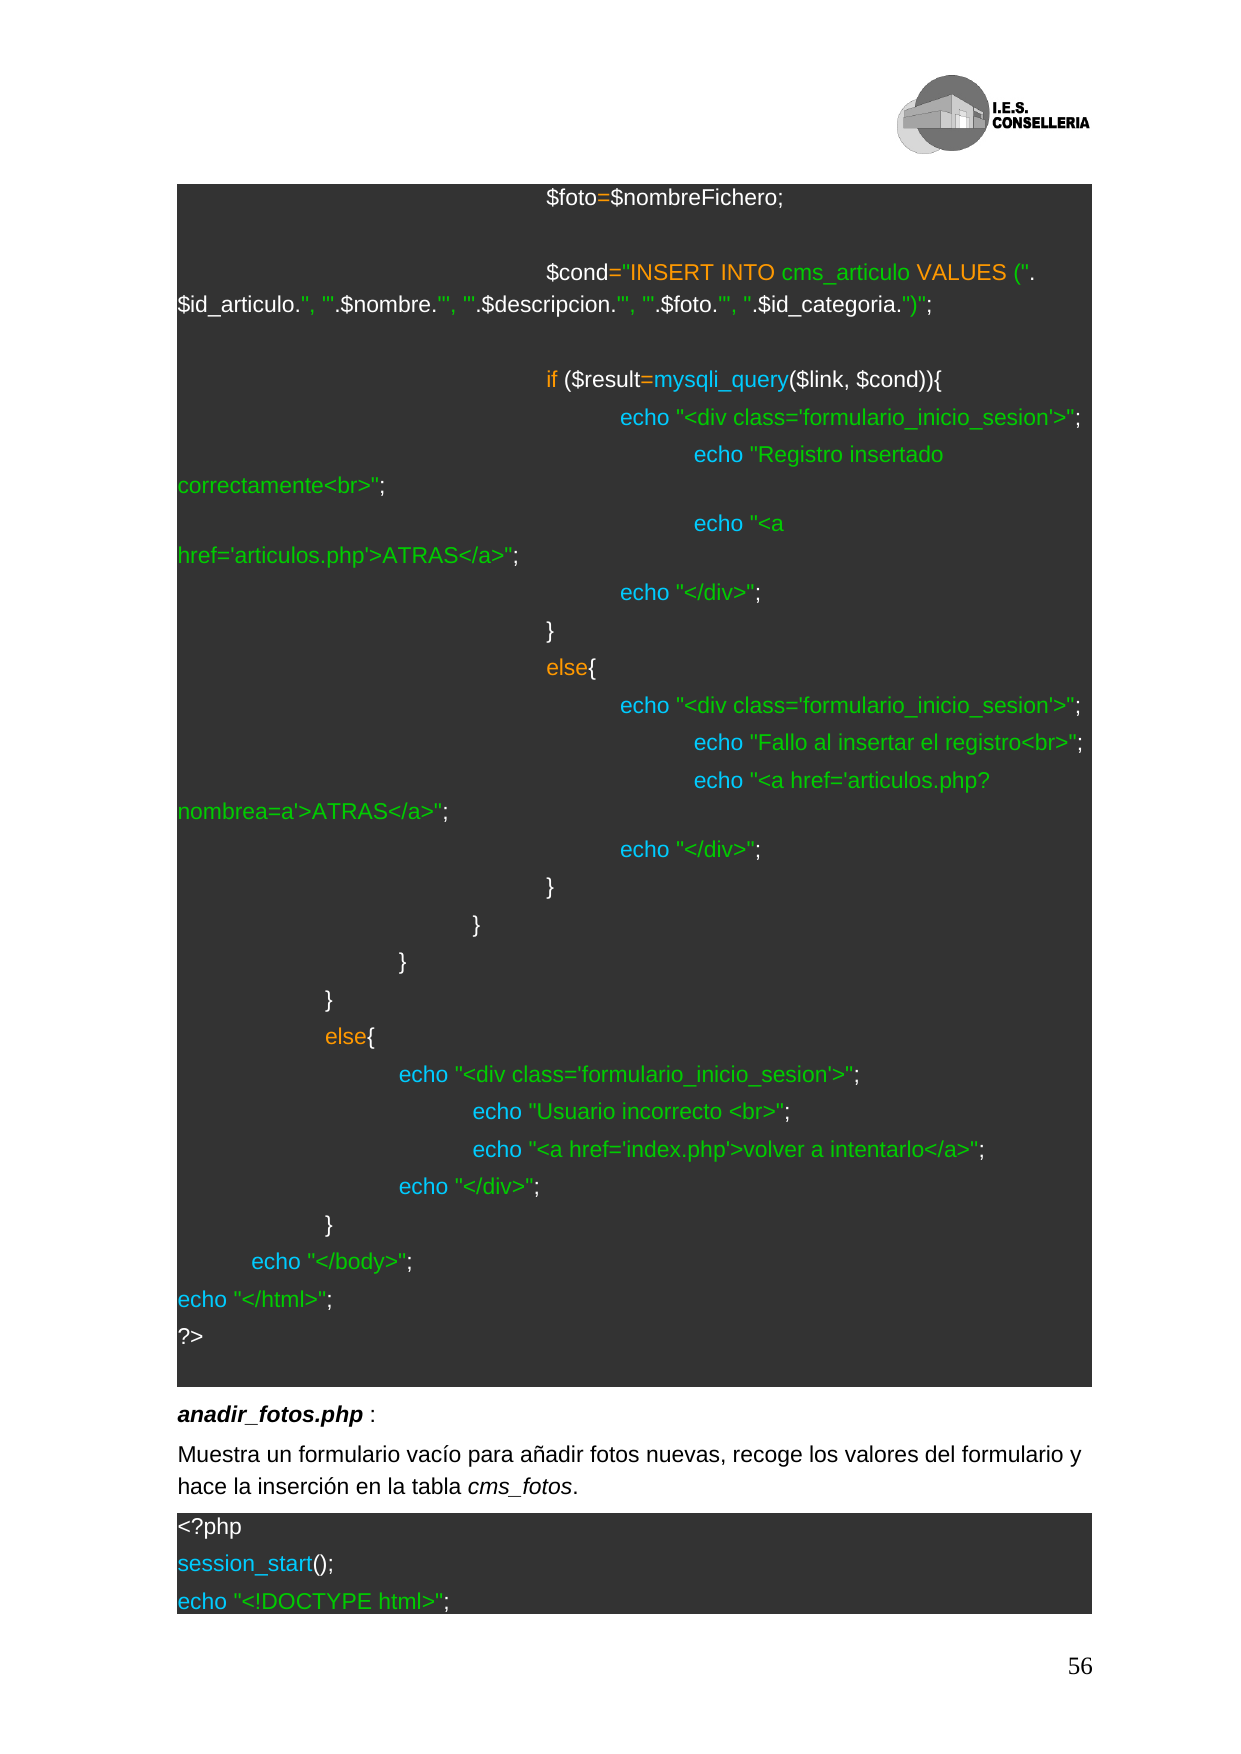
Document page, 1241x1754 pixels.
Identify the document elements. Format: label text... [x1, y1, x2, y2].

text Muestra un formulario vacío para añadir fotos nuevas, recoge los valores del formulario y hace la inserción en la tabla cms_fotos. [177, 1441, 1092, 1499]
text echo "<div class='formulario_inicio_sesion'>"; [177, 1061, 1092, 1087]
text $foto=$nombreFichero; [177, 184, 1092, 211]
text $cond="INSERT INTO cms_articulo VALUES (".$id_articulo.", '".$nombre."', '".$descripcion."', '".$foto."', ".$id_categoria.")"; [177, 259, 1092, 317]
text ?> [177, 1323, 1092, 1349]
text echo "</div>"; [177, 1173, 1092, 1199]
picture [894, 73, 1093, 155]
text echo "<div class='formulario_inicio_sesion'>"; [177, 403, 1092, 430]
text } [177, 911, 1092, 937]
text echo "<a href='index.php'>volver a intentarlo</a>"; [177, 1136, 1092, 1162]
text if ($result=mysqli_query($link, $cond)){ [177, 366, 1092, 392]
text echo "</div>"; [177, 836, 1092, 862]
text echo "Usuario incorrecto <br>"; [177, 1098, 1092, 1124]
text echo "<a href='articulos.php?nombrea=a'>ATRAS</a>"; [177, 767, 1092, 824]
text else{ [177, 654, 1092, 680]
text } [177, 948, 1092, 974]
text echo "<div class='formulario_inicio_sesion'>"; [177, 692, 1092, 718]
text echo "</body>"; [177, 1248, 1092, 1274]
text } [177, 873, 1092, 899]
text } [177, 617, 1092, 643]
text else{ [177, 1023, 1092, 1049]
text anadir_fotos.php : [177, 1401, 1092, 1427]
text echo "Registro insertado correctamente<br>"; [177, 441, 1092, 499]
text session_start(); [177, 1550, 1092, 1577]
text echo "</div>"; [177, 579, 1092, 605]
text echo "Fallo al insertar el registro<br>"; [177, 729, 1092, 755]
text <?php [177, 1513, 1092, 1539]
text echo "<!DOCTYPE html>"; [177, 1588, 1092, 1614]
text echo "<a href='articulos.php'>ATRAS</a>"; [177, 510, 1092, 568]
text } [177, 1211, 1092, 1237]
text echo "</html>"; [177, 1286, 1092, 1312]
text } [177, 986, 1092, 1012]
